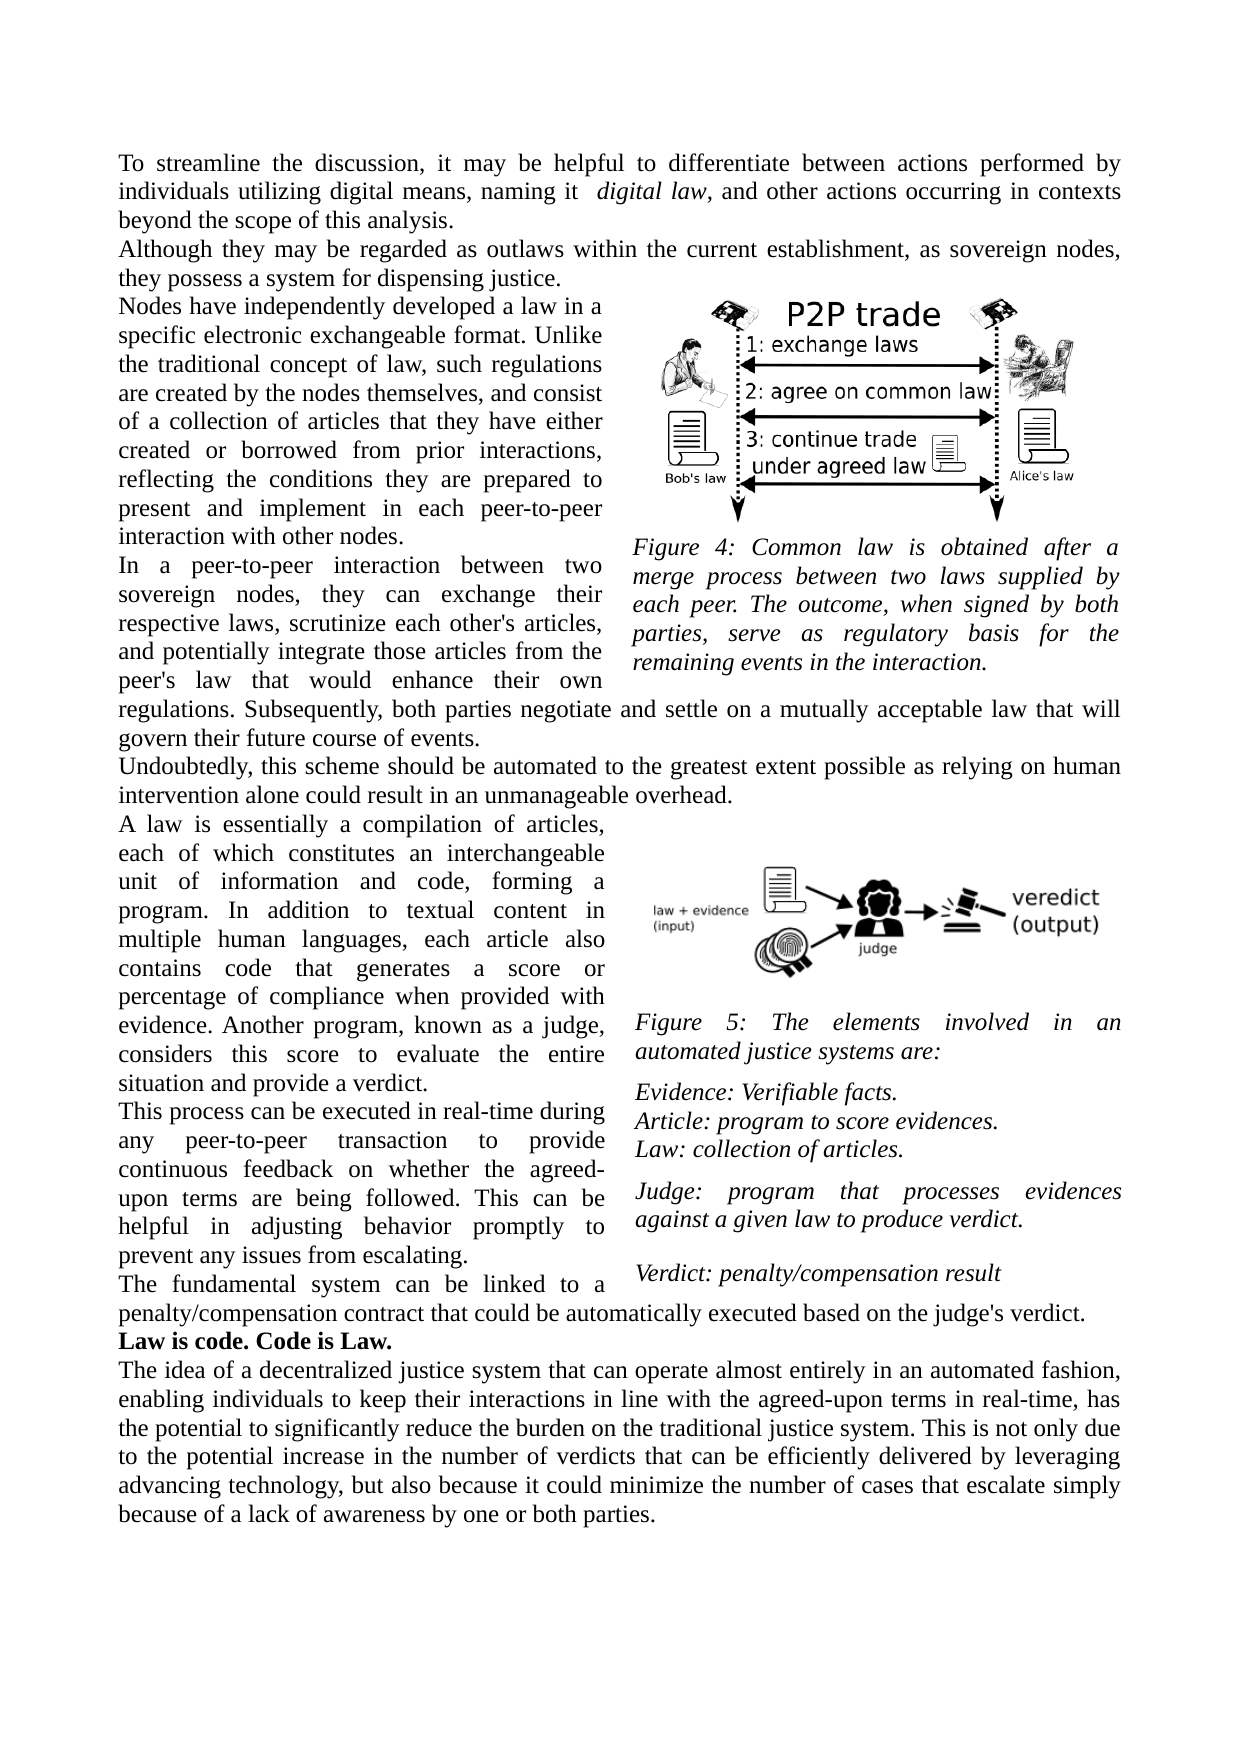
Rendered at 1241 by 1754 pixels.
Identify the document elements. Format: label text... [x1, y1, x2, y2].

text In a peer-to-peer interaction between two sovereign nodes, they can exchange their respective laws, scrutinize each other's articles, and potentially integrate those articles from the peer's law that would enhance their own regulations. Subsequently, both parties negotiate and settle on a mutually acceptable law that will govern their future course of events. [118, 550, 1122, 751]
text Nodes have independently developed a law in a specific electronic exchangeable format. Unlike the traditional concept of law, such regulations are created by the nodes themselves, and consist of a collection of articles that they have either created or borrowed from prior interactions, reflecting the conditions they are prepared to present and implement in each peer-to-peer interaction with other nodes. [118, 291, 632, 550]
text The fundamental system can be linked to a penalty/compensation contract that could be automatically executed based on the judge's verdict. [118, 1269, 1122, 1326]
text Judge: program that processes evidences against a given law to produce verdict. [635, 1176, 1122, 1233]
text Verdict: penalty/compensation result [635, 1258, 1122, 1287]
text The idea of a decentralized justice system that can operate almost entirely in an automated fashion, enabling individuals to keep their interactions in line with the agreed-upon terms in real-time, has the potential to significantly reduce the burden on the traditional justice system. This is not only due to the potential increase in the number of verdicts that can be efficiently delivered by leveraging advancing technology, but also because it could minimize the number of cases that escalate simply because of a lack of awareness by one or both parties. [118, 1355, 1122, 1528]
text Figure 5: The elements involved in an automated justice systems are: [635, 1007, 1122, 1064]
picture [632, 289, 1120, 532]
text [635, 1233, 1122, 1258]
picture [635, 838, 1123, 1007]
text Law is code. Code is Law. [118, 1326, 1122, 1355]
text Law: collection of articles. [635, 1134, 1122, 1163]
text This process can be executed in real-time during any peer-to-peer transaction to provide continuous feedback on whether the agreed-upon terms are being followed. This can be helpful in adjusting behavior promptly to prevent any issues from escalating. [118, 1096, 635, 1269]
text Article: program to score evidences. [635, 1106, 1122, 1134]
text Evidence: Verifiable facts. [635, 1077, 1122, 1106]
text Figure 4: Common law is obtained after a merge process between two laws supplied by each peer. The outcome, when signed by both parties, serve as regulatory basis for the remaining events in the interaction. [632, 532, 1120, 676]
text A law is essentially a compilation of articles, each of which constitutes an interchangeable unit of information and code, forming a program. In addition to textual content in multiple human languages, each article also contains code that generates a score or percentage of compliance when provided with evidence. Another program, known as a judge, considers this score to evaluate the entire situation and provide a verdict. [118, 809, 1122, 1096]
text Although they may be regarded as outlaws within the current establishment, as sovereign nodes, they possess a system for dispensing justice. [118, 234, 1122, 291]
text To streamline the discussion, it may be helpful to differentiate between actions performed by individuals utilizing digital means, naming it digital law, and other actions occurring in contexts beyond the scope of this analysis. [118, 148, 1122, 234]
text Undoubtedly, this scheme should be automated to the greatest extent possible as relying on human intervention alone could result in an unmanageable overhead. [118, 751, 1122, 809]
